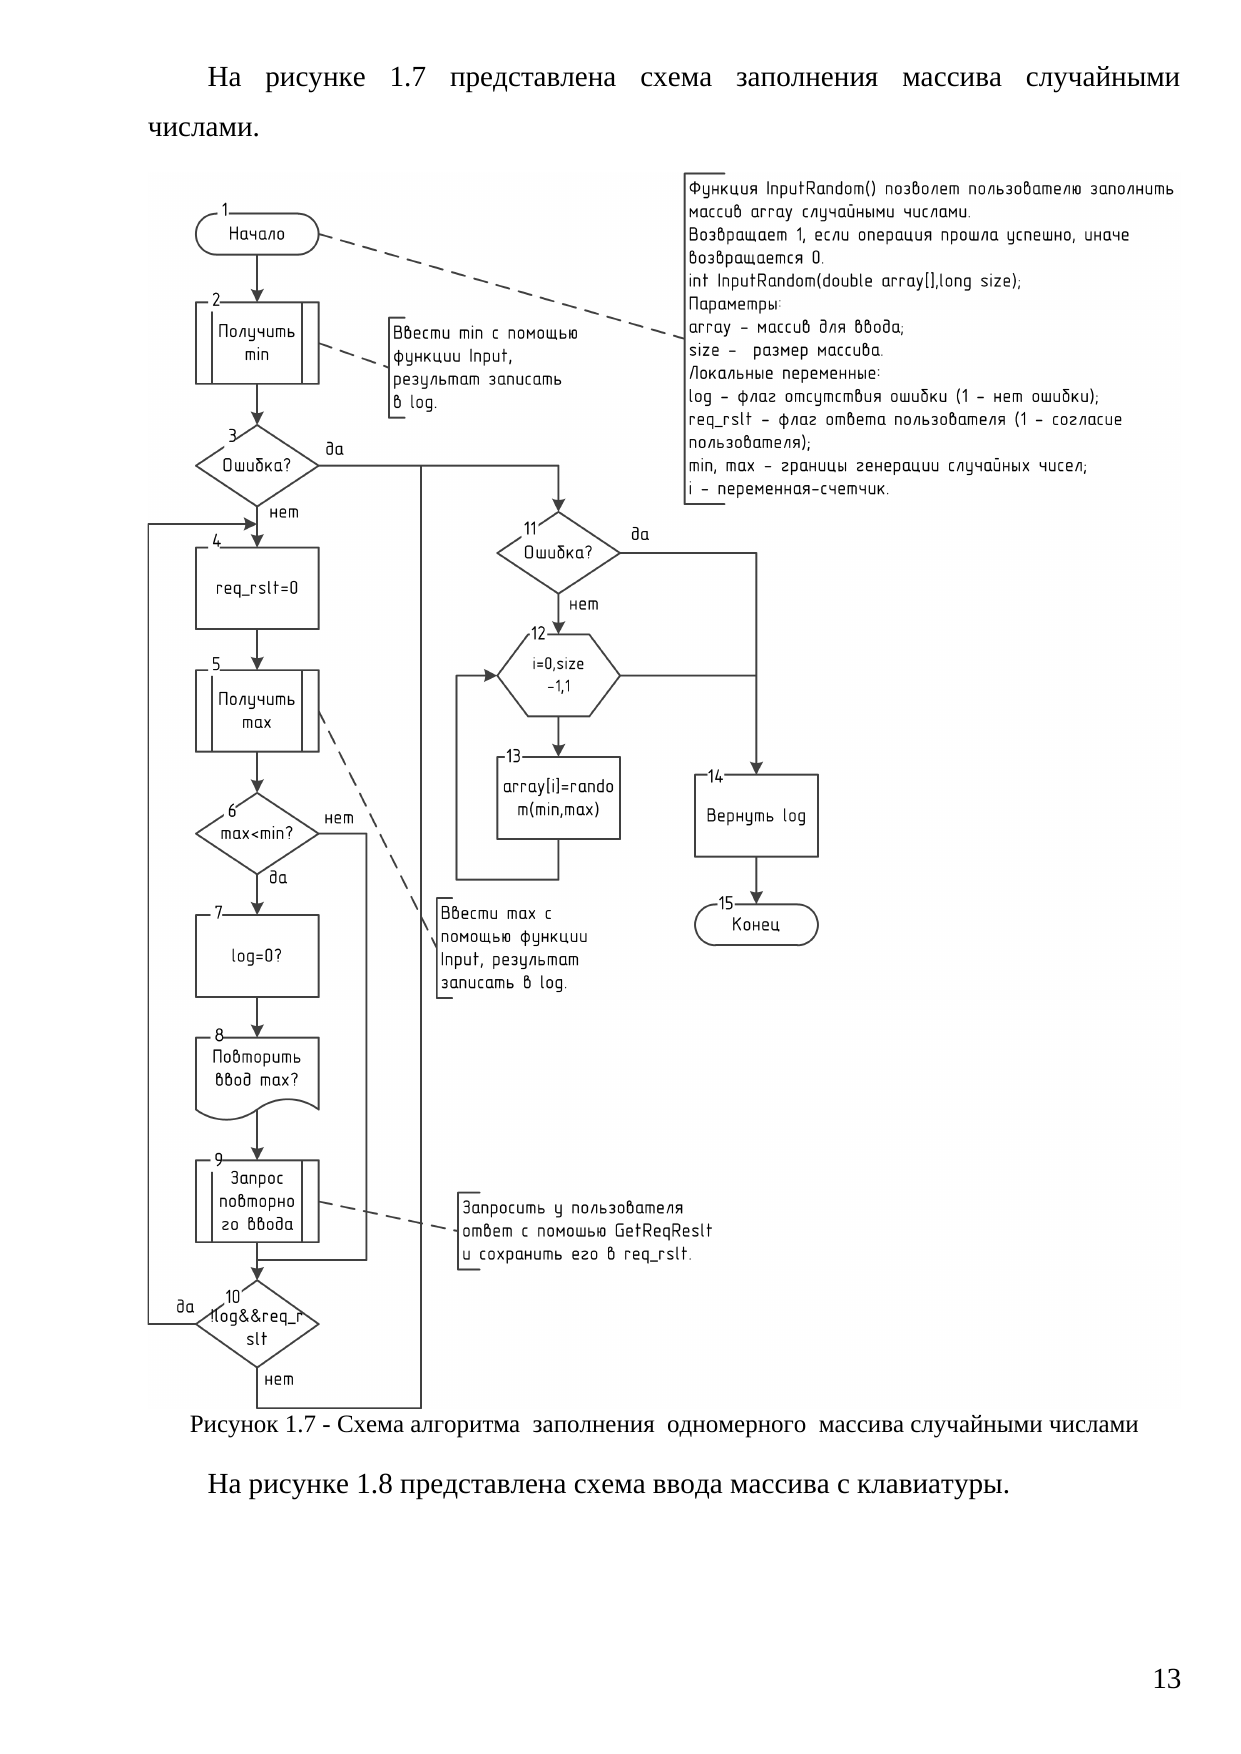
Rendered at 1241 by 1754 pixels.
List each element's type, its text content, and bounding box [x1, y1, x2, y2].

text На рисунке 1.8 представлена схема ввода массива с клавиатуры. [148, 1466, 1181, 1500]
text На рисунке 1.7 представлена схема заполнения массива случайными числами. [148, 59, 1181, 143]
text Рисунок 1.7 - Схема алгоритма заполнения одномерного массива случайными числами [148, 1409, 1181, 1438]
picture [147, 172, 1182, 1409]
